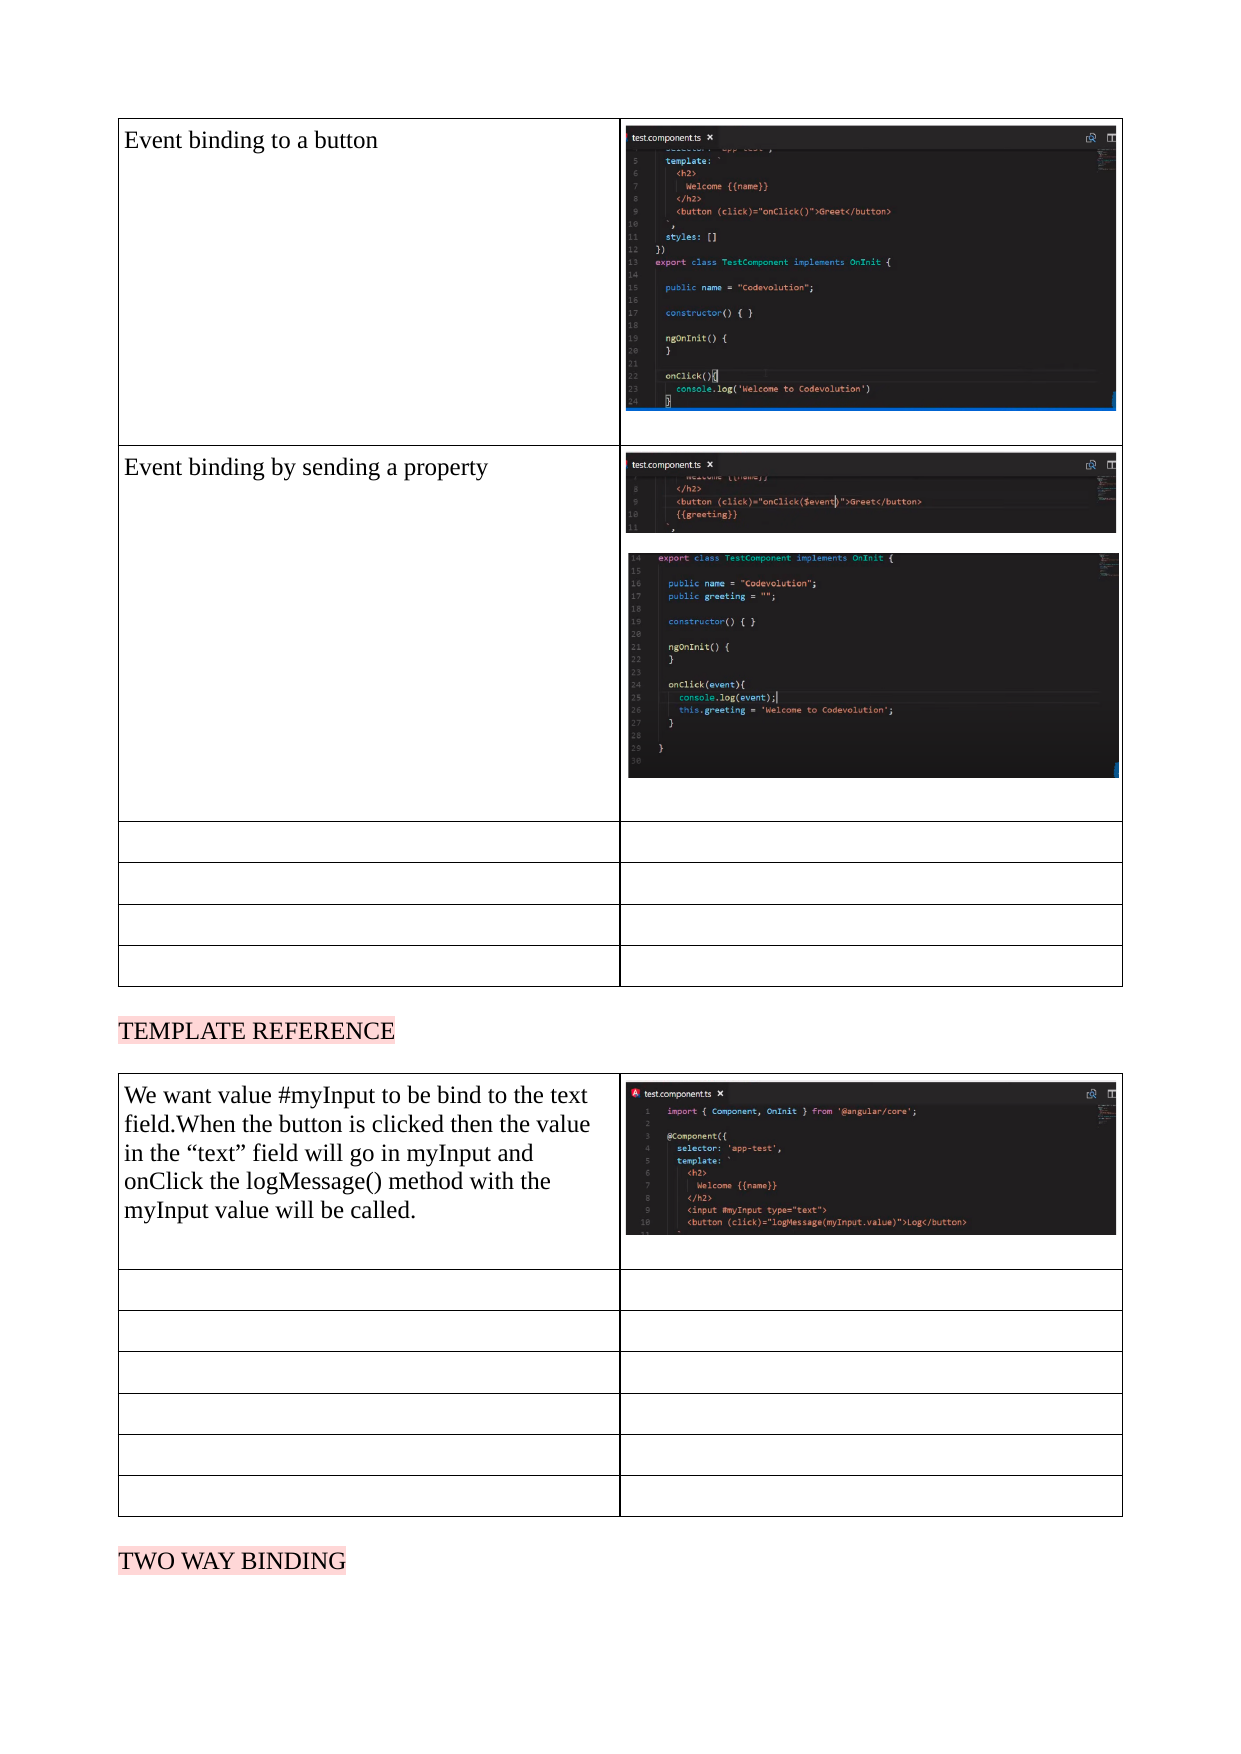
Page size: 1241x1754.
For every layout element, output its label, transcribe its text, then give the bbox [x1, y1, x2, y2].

picture [625, 451, 1117, 533]
table_header [621, 119, 1122, 445]
table_cell [119, 1476, 619, 1516]
table_cell Event binding by sending a property [119, 446, 619, 821]
table_cell [621, 1352, 1122, 1392]
table_cell [119, 905, 619, 945]
table_cell [621, 822, 1122, 862]
table_cell [621, 1476, 1122, 1516]
text TWO WAY BINDING [118, 1517, 1122, 1575]
table_cell [119, 946, 619, 986]
table_cell [119, 1394, 619, 1434]
picture [625, 125, 1117, 411]
table_cell [119, 1352, 619, 1392]
table_header Event binding to a button [119, 119, 619, 445]
table_cell [621, 1311, 1122, 1351]
table_cell [119, 822, 619, 862]
table_header [621, 1074, 1122, 1269]
picture [628, 553, 1119, 778]
table_cell [621, 1394, 1122, 1434]
table_cell [119, 1311, 619, 1351]
text TEMPLATE REFERENCE [118, 1016, 1122, 1044]
table_cell [119, 1435, 619, 1475]
table_cell [119, 1270, 619, 1310]
table_header We want value #myInput to be bind to the text field.When the button is clicked then the value in the “text” field will go in myInput and onClick the logMessage() method with the myInput value will be called. [119, 1074, 619, 1269]
table_cell [621, 946, 1122, 986]
table_cell [621, 446, 1122, 821]
table_cell [621, 905, 1122, 945]
table_cell [621, 1270, 1122, 1310]
table_cell [119, 863, 619, 903]
table_cell [621, 1435, 1122, 1475]
picture [625, 1080, 1117, 1235]
table_cell [621, 863, 1122, 903]
